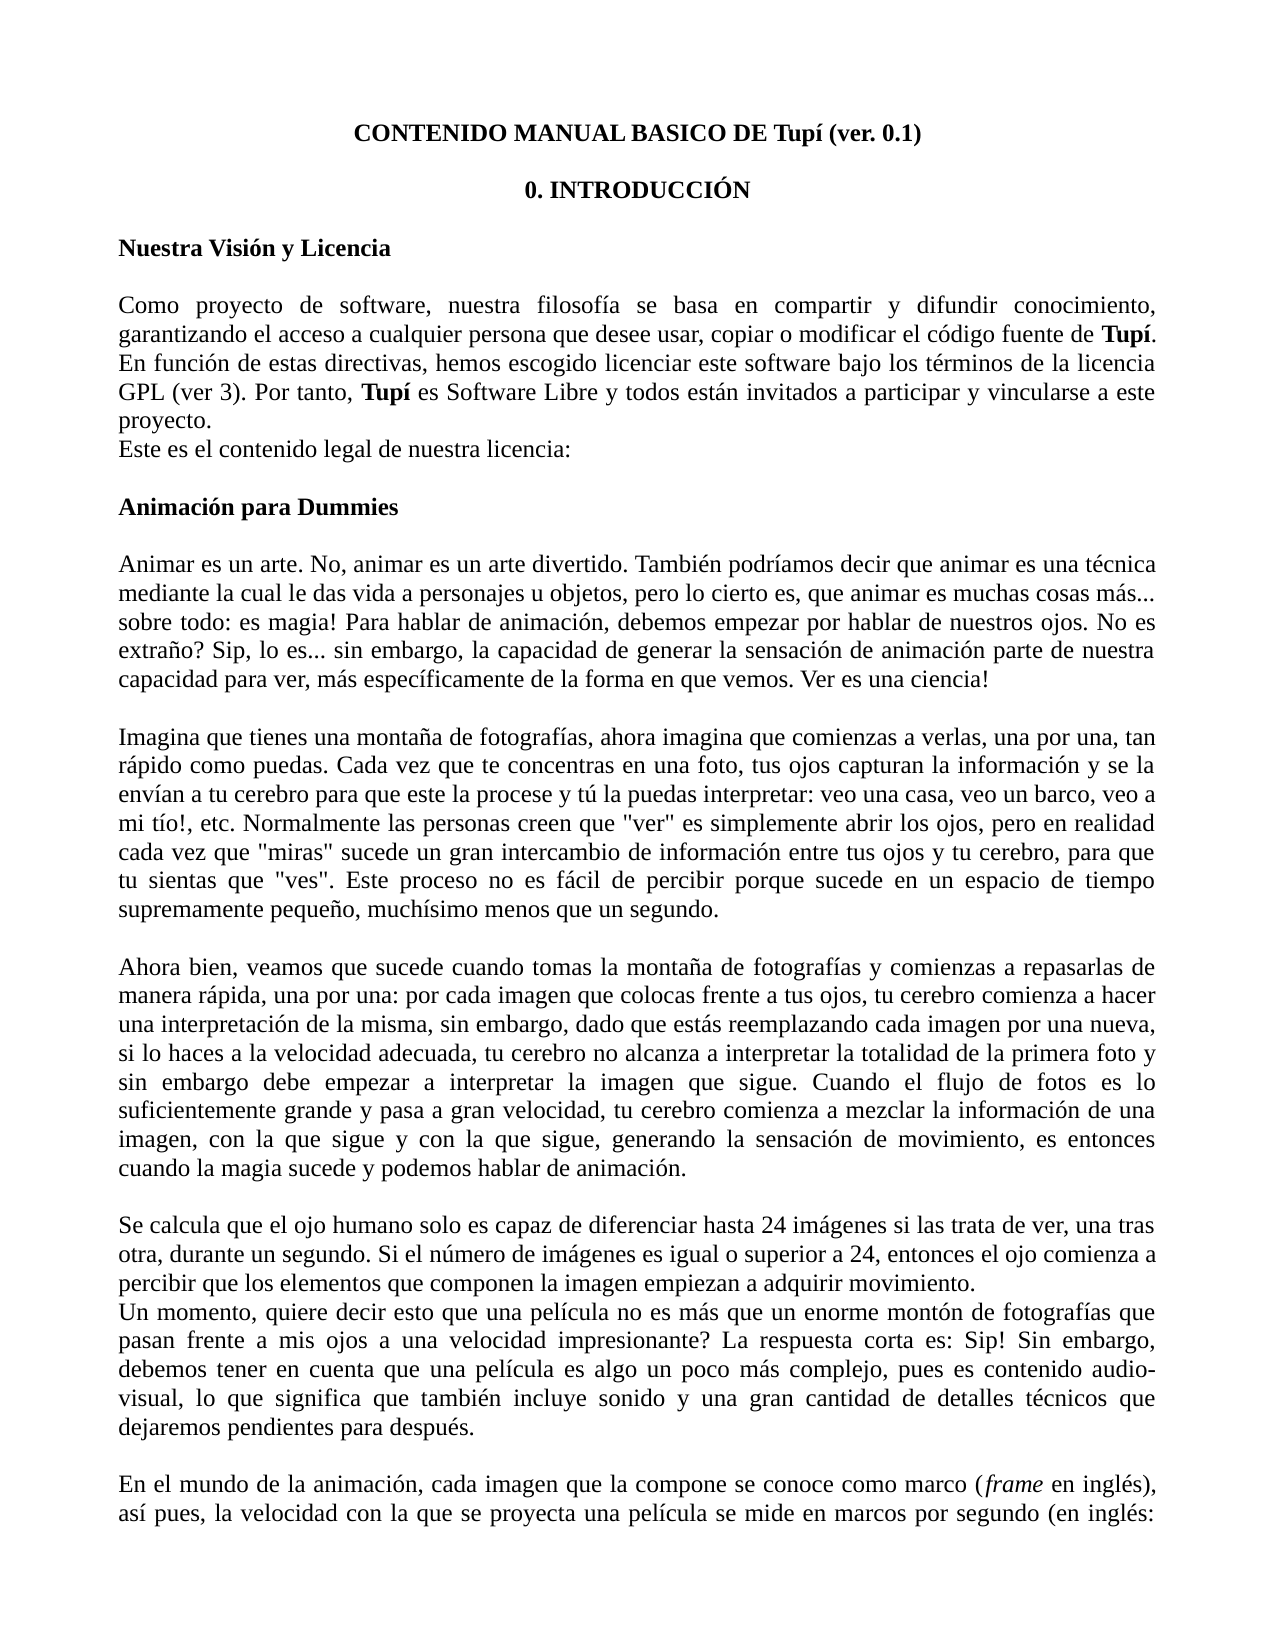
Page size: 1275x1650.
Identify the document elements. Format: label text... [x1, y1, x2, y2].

text Como proyecto de software, nuestra filosofía se basa en compartir y difundir conocimiento, garantizando el acceso a cualquier persona que desee usar, copiar o modificar el código fuente de Tupí. En función de estas directivas, hemos escogido licenciar este software bajo los términos de la licencia GPL (ver 3). Por tanto, Tupí es Software Libre y todos están invitados a participar y vincularse a este proyecto. [118, 291, 1157, 434]
text Imagina que tienes una montaña de fotografías, ahora imagina que comienzas a verlas, una por una, tan rápido como puedas. Cada vez que te concentras en una foto, tus ojos capturan la información y se la envían a tu cerebro para que este la procese y tú la puedas interpretar: veo una casa, veo un barco, veo a mi tío!, etc. Normalmente las personas creen que "ver" es simplemente abrir los ojos, pero en realidad cada vez que "miras" sucede un gran intercambio de información entre tus ojos y tu cerebro, para que tu sientas que "ves". Este proceso no es fácil de percibir porque sucede en un espacio de tiempo supremamente pequeño, muchísimo menos que un segundo. [118, 722, 1157, 923]
text Animación para Dummies [118, 492, 1157, 521]
text Se calcula que el ojo humano solo es capaz de diferenciar hasta 24 imágenes si las trata de ver, una tras otra, durante un segundo. Si el número de imágenes es igual o superior a 24, entonces el ojo comienza a percibir que los elementos que componen la imagen empiezan a adquirir movimiento. [118, 1211, 1157, 1297]
text Este es el contenido legal de nuestra licencia: [118, 434, 1157, 463]
text CONTENIDO MANUAL BASICO DE Tupí (ver. 0.1) [118, 118, 1157, 147]
text Animar es un arte. No, animar es un arte divertido. También podríamos decir que animar es una técnica mediante la cual le das vida a personajes u objetos, pero lo cierto es, que animar es muchas cosas más... sobre todo: es magia! Para hablar de animación, debemos empezar por hablar de nuestros ojos. No es extraño? Sip, lo es... sin embargo, la capacidad de generar la sensación de animación parte de nuestra capacidad para ver, más específicamente de la forma en que vemos. Ver es una ciencia! [118, 549, 1157, 693]
text Un momento, quiere decir esto que una película no es más que un enorme montón de fotografías que pasan frente a mis ojos a una velocidad impresionante? La respuesta corta es: Sip! Sin embargo, debemos tener en cuenta que una película es algo un poco más complejo, pues es contenido audio-visual, lo que significa que también incluye sonido y una gran cantidad de detalles técnicos que dejaremos pendientes para después. [118, 1297, 1157, 1441]
text En el mundo de la animación, cada imagen que la compone se conoce como marco (frame en inglés), así pues, la velocidad con la que se proyecta una película se mide en marcos por segundo (en inglés: [118, 1469, 1157, 1527]
text Nuestra Visión y Licencia [118, 233, 1157, 262]
text Ahora bien, veamos que sucede cuando tomas la montaña de fotografías y comienzas a repasarlas de manera rápida, una por una: por cada imagen que colocas frente a tus ojos, tu cerebro comienza a hacer una interpretación de la misma, sin embargo, dado que estás reemplazando cada imagen por una nueva, si lo haces a la velocidad adecuada, tu cerebro no alcanza a interpretar la totalidad de la primera foto y sin embargo debe empezar a interpretar la imagen que sigue. Cuando el flujo de fotos es lo suficientemente grande y pasa a gran velocidad, tu cerebro comienza a mezclar la información de una imagen, con la que sigue y con la que sigue, generando la sensación de movimiento, es entonces cuando la magia sucede y podemos hablar de animación. [118, 952, 1157, 1182]
text 0. INTRODUCCIÓN [118, 176, 1157, 204]
